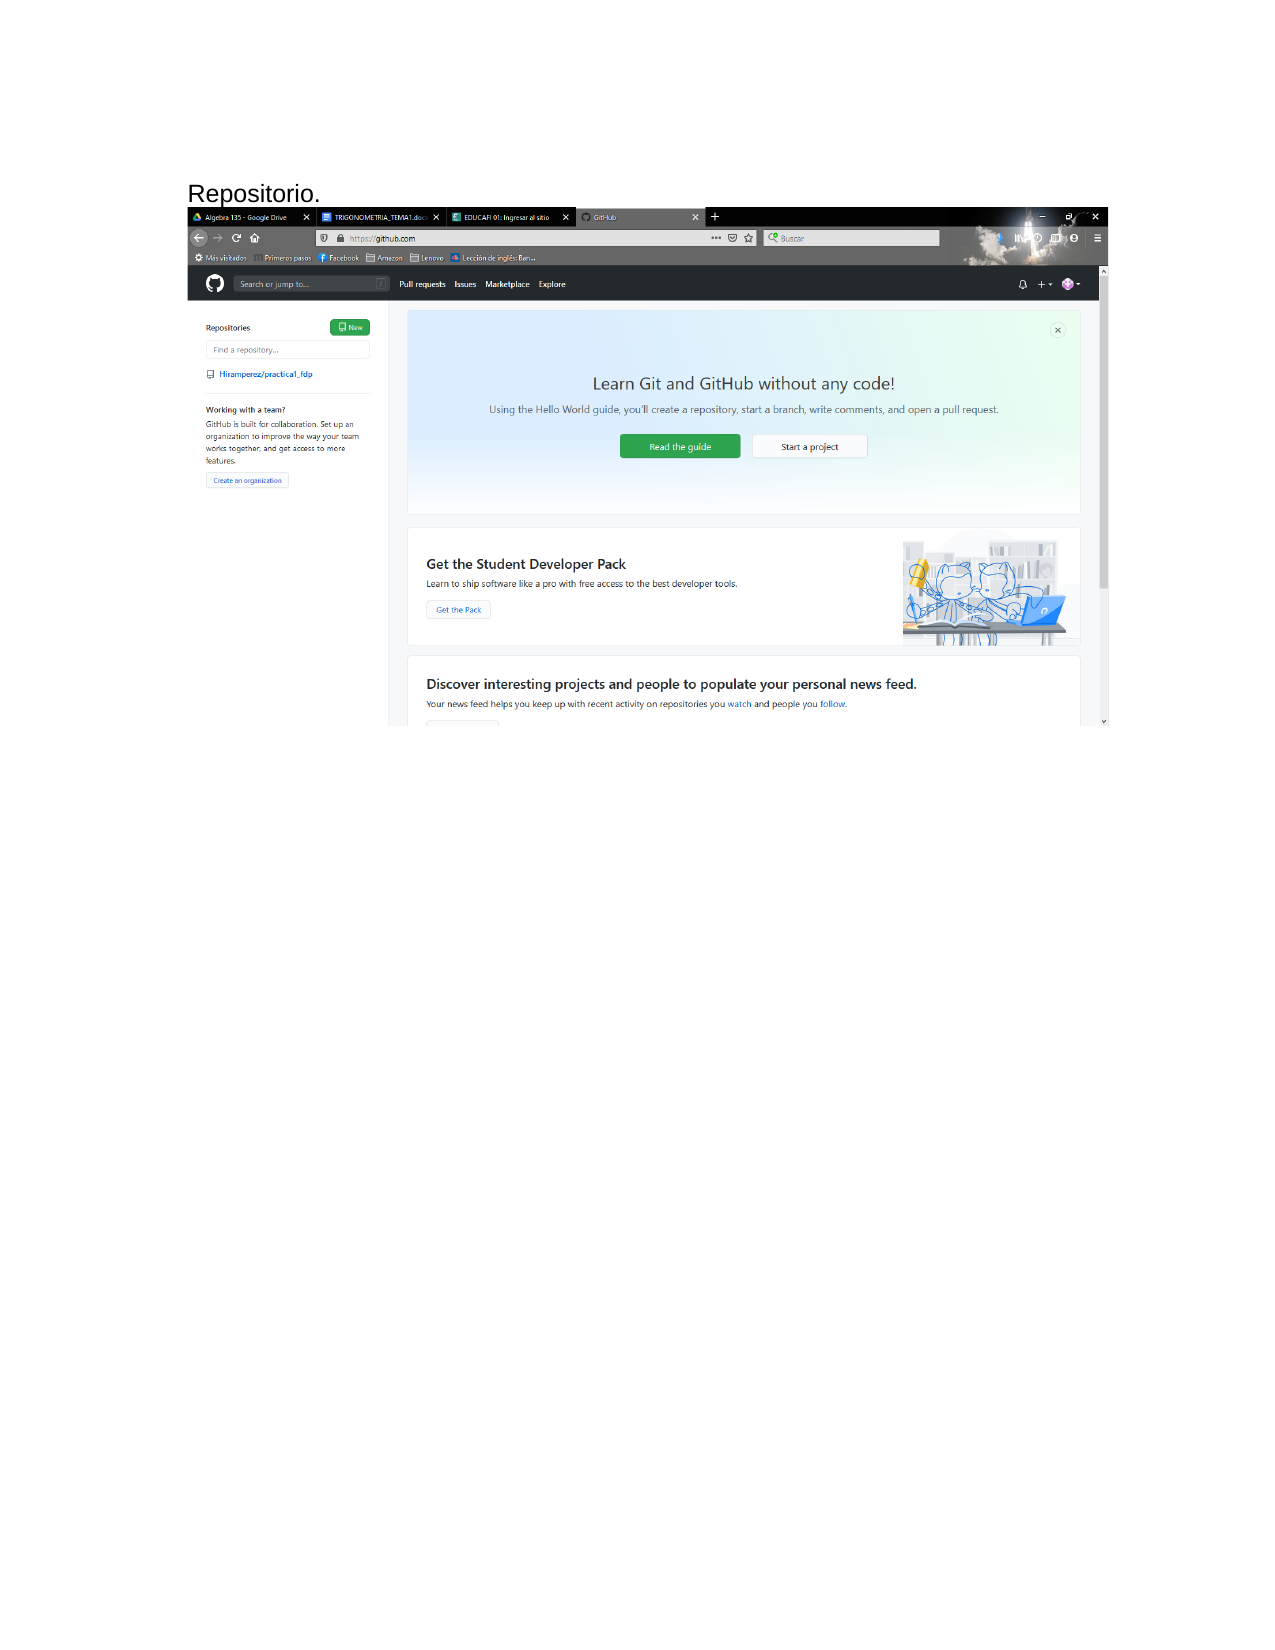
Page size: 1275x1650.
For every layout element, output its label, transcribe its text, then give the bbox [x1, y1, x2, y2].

text Repositorio. [187, 179, 1162, 207]
